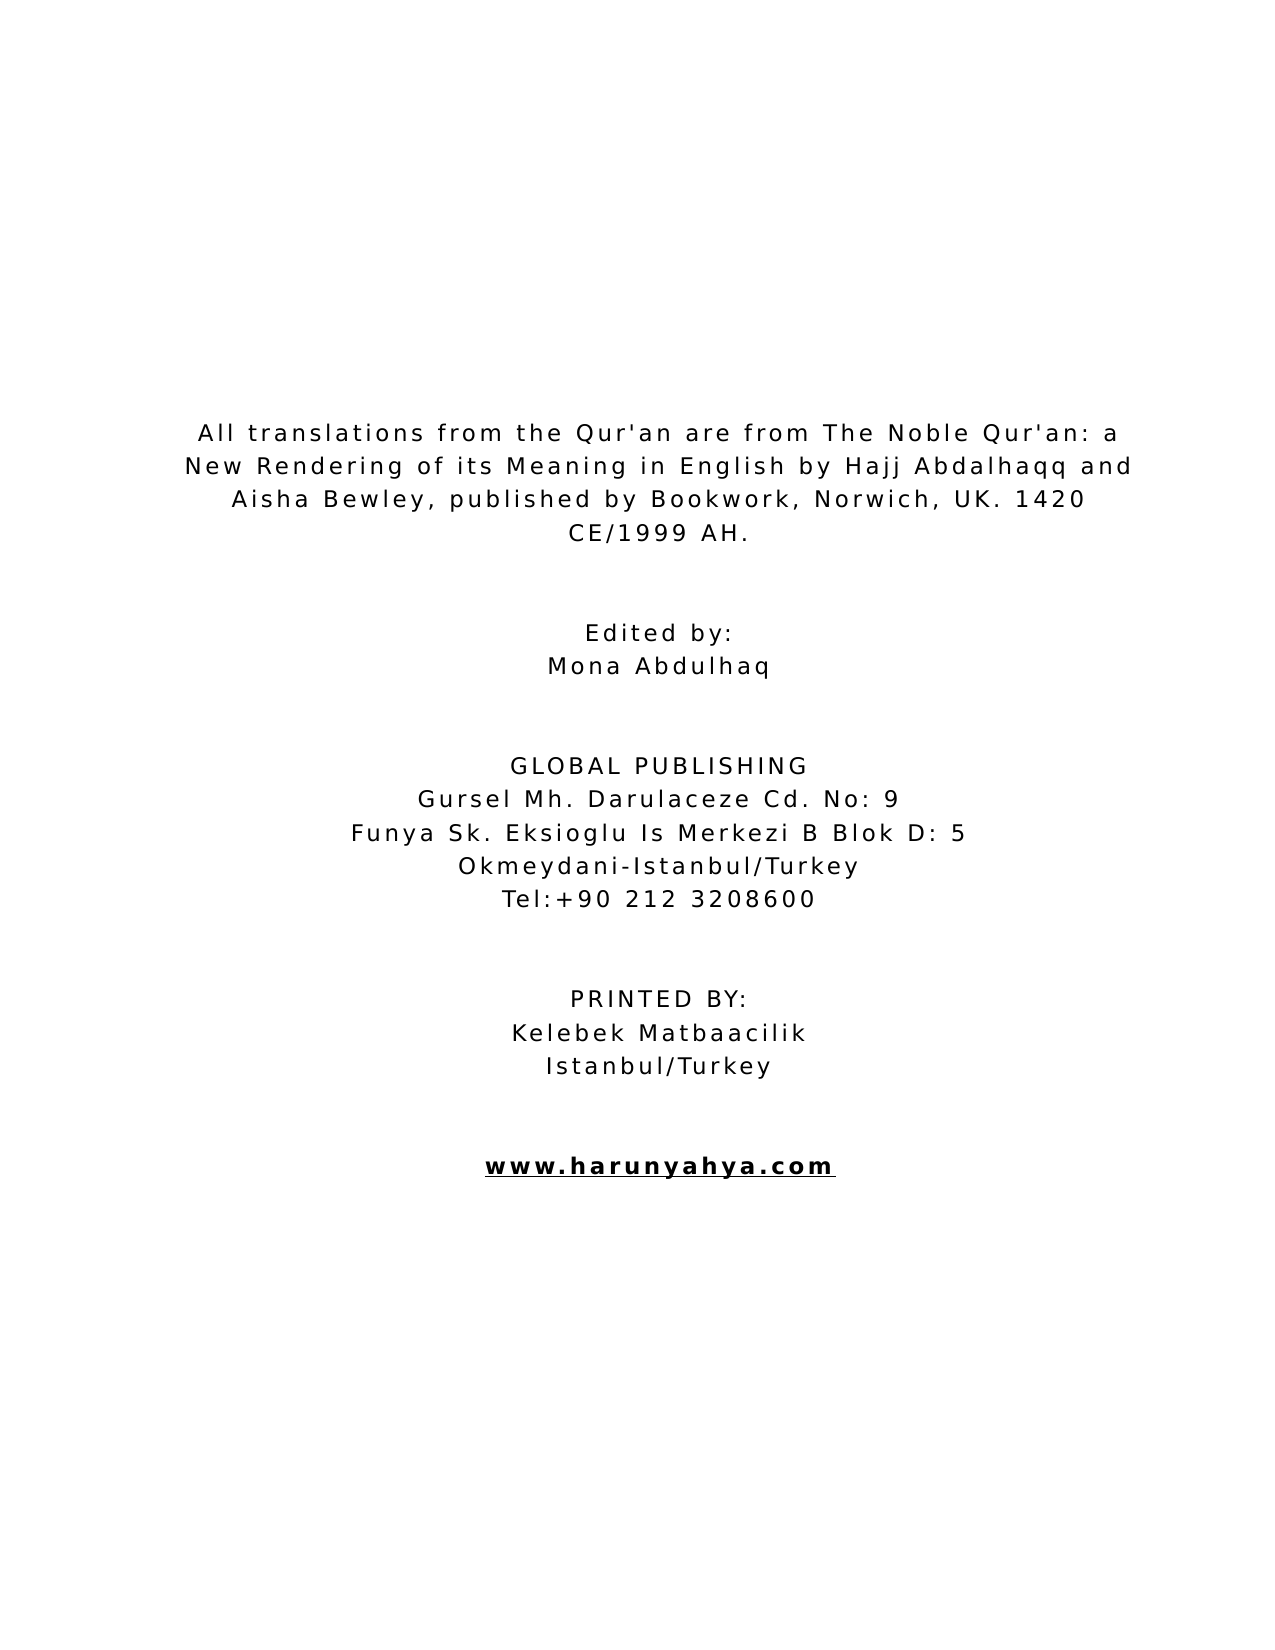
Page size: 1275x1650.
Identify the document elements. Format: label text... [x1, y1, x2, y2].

text Okmeydani-Istanbul/Turkey [112, 848, 1145, 881]
text Mona Abdulhaq [112, 648, 1145, 681]
text GLOBAL PUBLISHING [112, 748, 1145, 781]
text www.harunyahya.com [112, 1148, 1145, 1181]
text Tel:+90 212 3208600 [112, 881, 1145, 914]
text Gursel Mh. Darulaceze Cd. No: 9 [112, 781, 1145, 814]
text Edited by: [112, 614, 1145, 648]
text Kelebek Matbaacilik [112, 1014, 1145, 1048]
text Istanbul/Turkey [112, 1048, 1145, 1081]
text All translations from the Qur'an are from The Noble Qur'an: a New Rendering of its Meaning in English by Hajj Abdalhaqq and Aisha Bewley, published by Bookwork, Norwich, UK. 1420 CE/1999 AH. [172, 414, 1145, 548]
text Funya Sk. Eksioglu Is Merkezi B Blok D: 5 [112, 814, 1145, 848]
text PRINTED BY: [112, 981, 1145, 1014]
